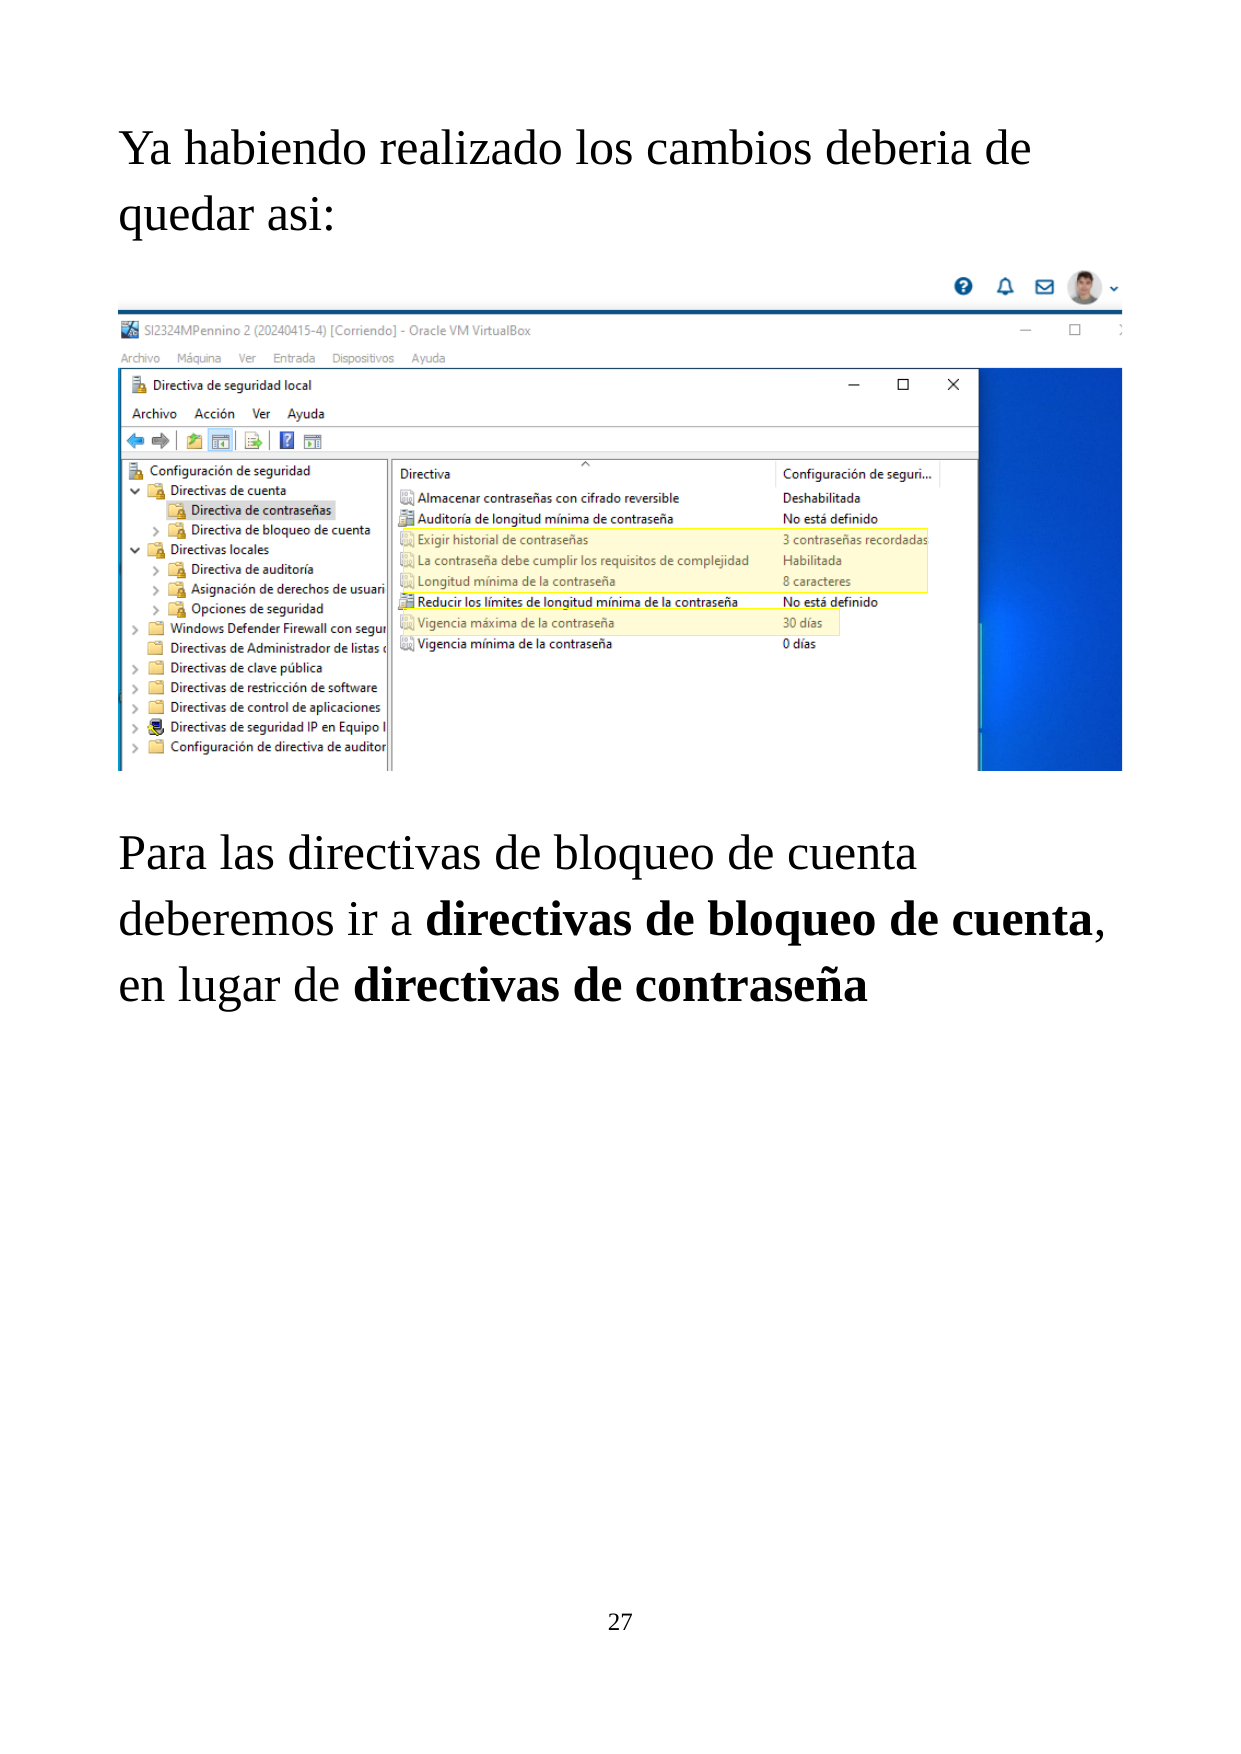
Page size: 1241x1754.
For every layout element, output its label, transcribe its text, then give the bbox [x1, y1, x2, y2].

text Ya habiendo realizado los cambios deberia de quedar asi: [118, 118, 1122, 242]
text Para las directivas de bloqueo de cuenta deberemos ir a directivas de bloqueo de cuenta, en lugar de directivas de contraseña [118, 822, 1122, 1012]
picture [118, 264, 1123, 771]
